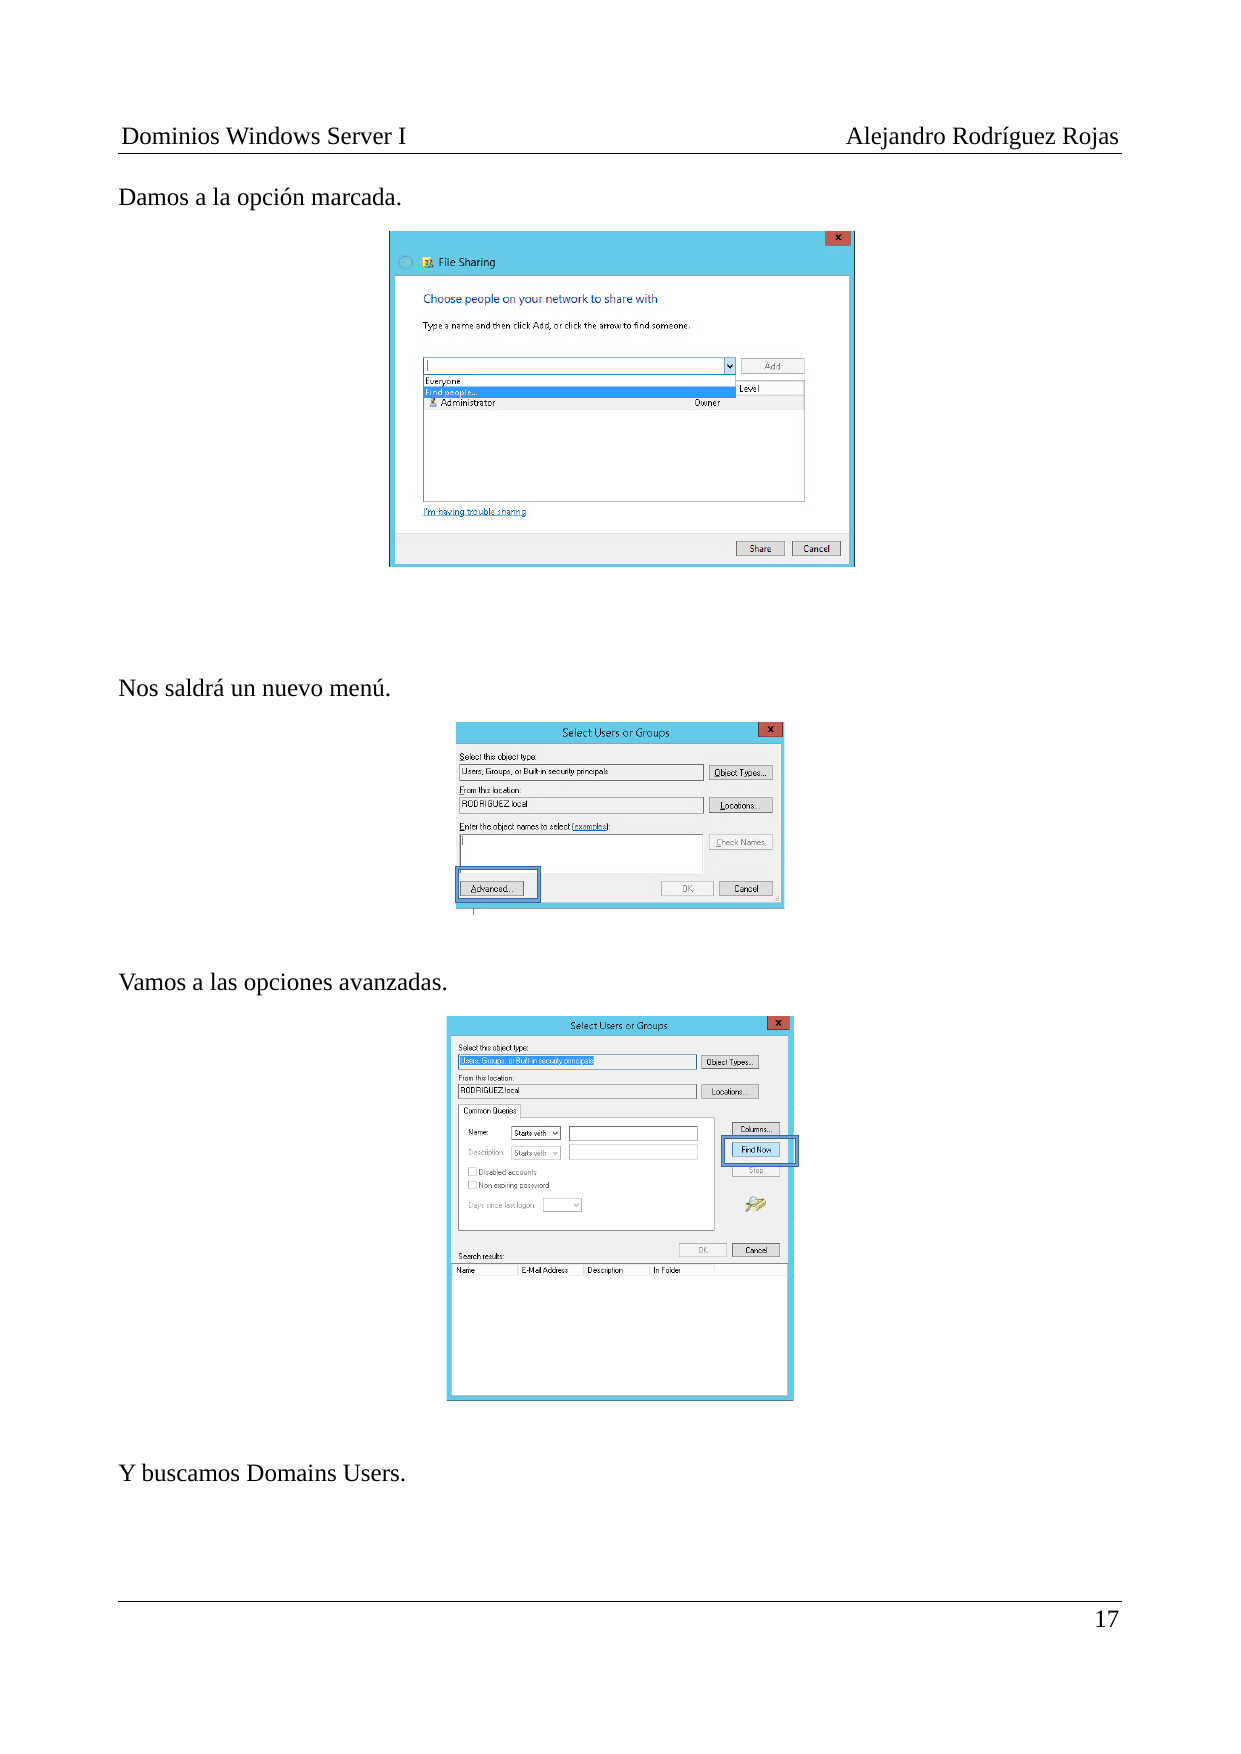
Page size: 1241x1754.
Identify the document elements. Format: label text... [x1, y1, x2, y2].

picture [446, 1016, 588, 1402]
text Nos saldrá un nuevo menú. [118, 673, 1122, 702]
picture [459, 870, 537, 898]
text Y buscamos Domains Users. [118, 1458, 1122, 1487]
text Vamos a las opciones avanzadas. [118, 967, 1122, 996]
picture [382, 231, 588, 567]
text Damos a la opción marcada. [118, 182, 1122, 211]
picture [455, 722, 581, 915]
